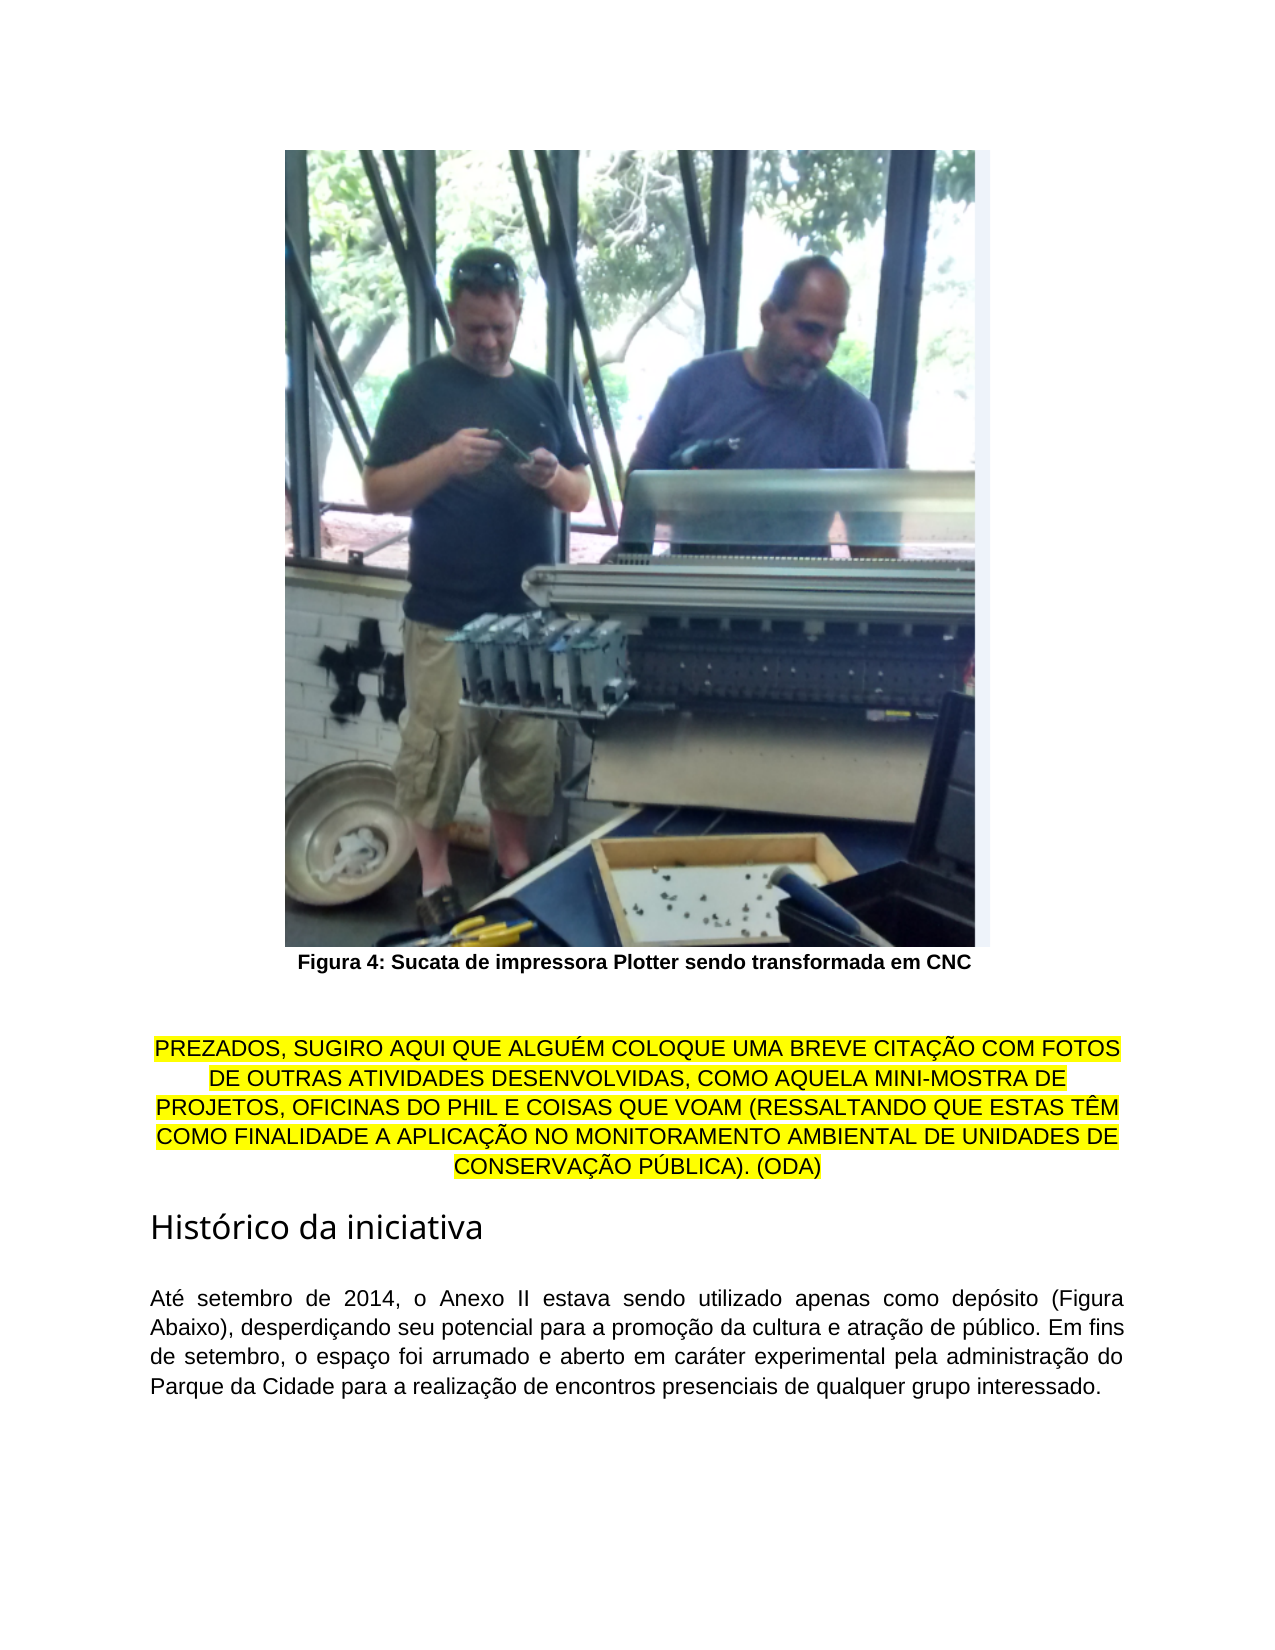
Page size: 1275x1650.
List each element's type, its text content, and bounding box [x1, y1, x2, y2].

text PREZADOS, SUGIRO AQUI QUE ALGUÉM COLOQUE UMA BREVE CITAÇÃO COM FOTOS DE OUTRAS ATIVIDADES DESENVOLVIDAS, COMO AQUELA MINI-MOSTRA DE PROJETOS, OFICINAS DO PHIL E COISAS QUE VOAM (RESSALTANDO QUE ESTAS TÊM COMO FINALIDADE A APLICAÇÃO NO MONITORAMENTO AMBIENTAL DE UNIDADES DE CONSERVAÇÃO PÚBLICA). (ODA) [150, 1036, 1125, 1179]
text Até setembro de 2014, o Anexo II estava sendo utilizado apenas como depósito (Figura Abaixo), desperdiçando seu potencial para a promoção da cultura e atração de público. Em fins de setembro, o espaço foi arrumado e aberto em caráter experimental pela administração do Parque da Cidade para a realização de encontros presenciais de qualquer grupo interessado. [150, 1285, 1125, 1399]
picture [285, 150, 990, 947]
subtitle Histórico da iniciativa [150, 1204, 1125, 1249]
text Figura 4: Sucata de impressora Plotter sendo transformada em CNC [150, 951, 1125, 974]
